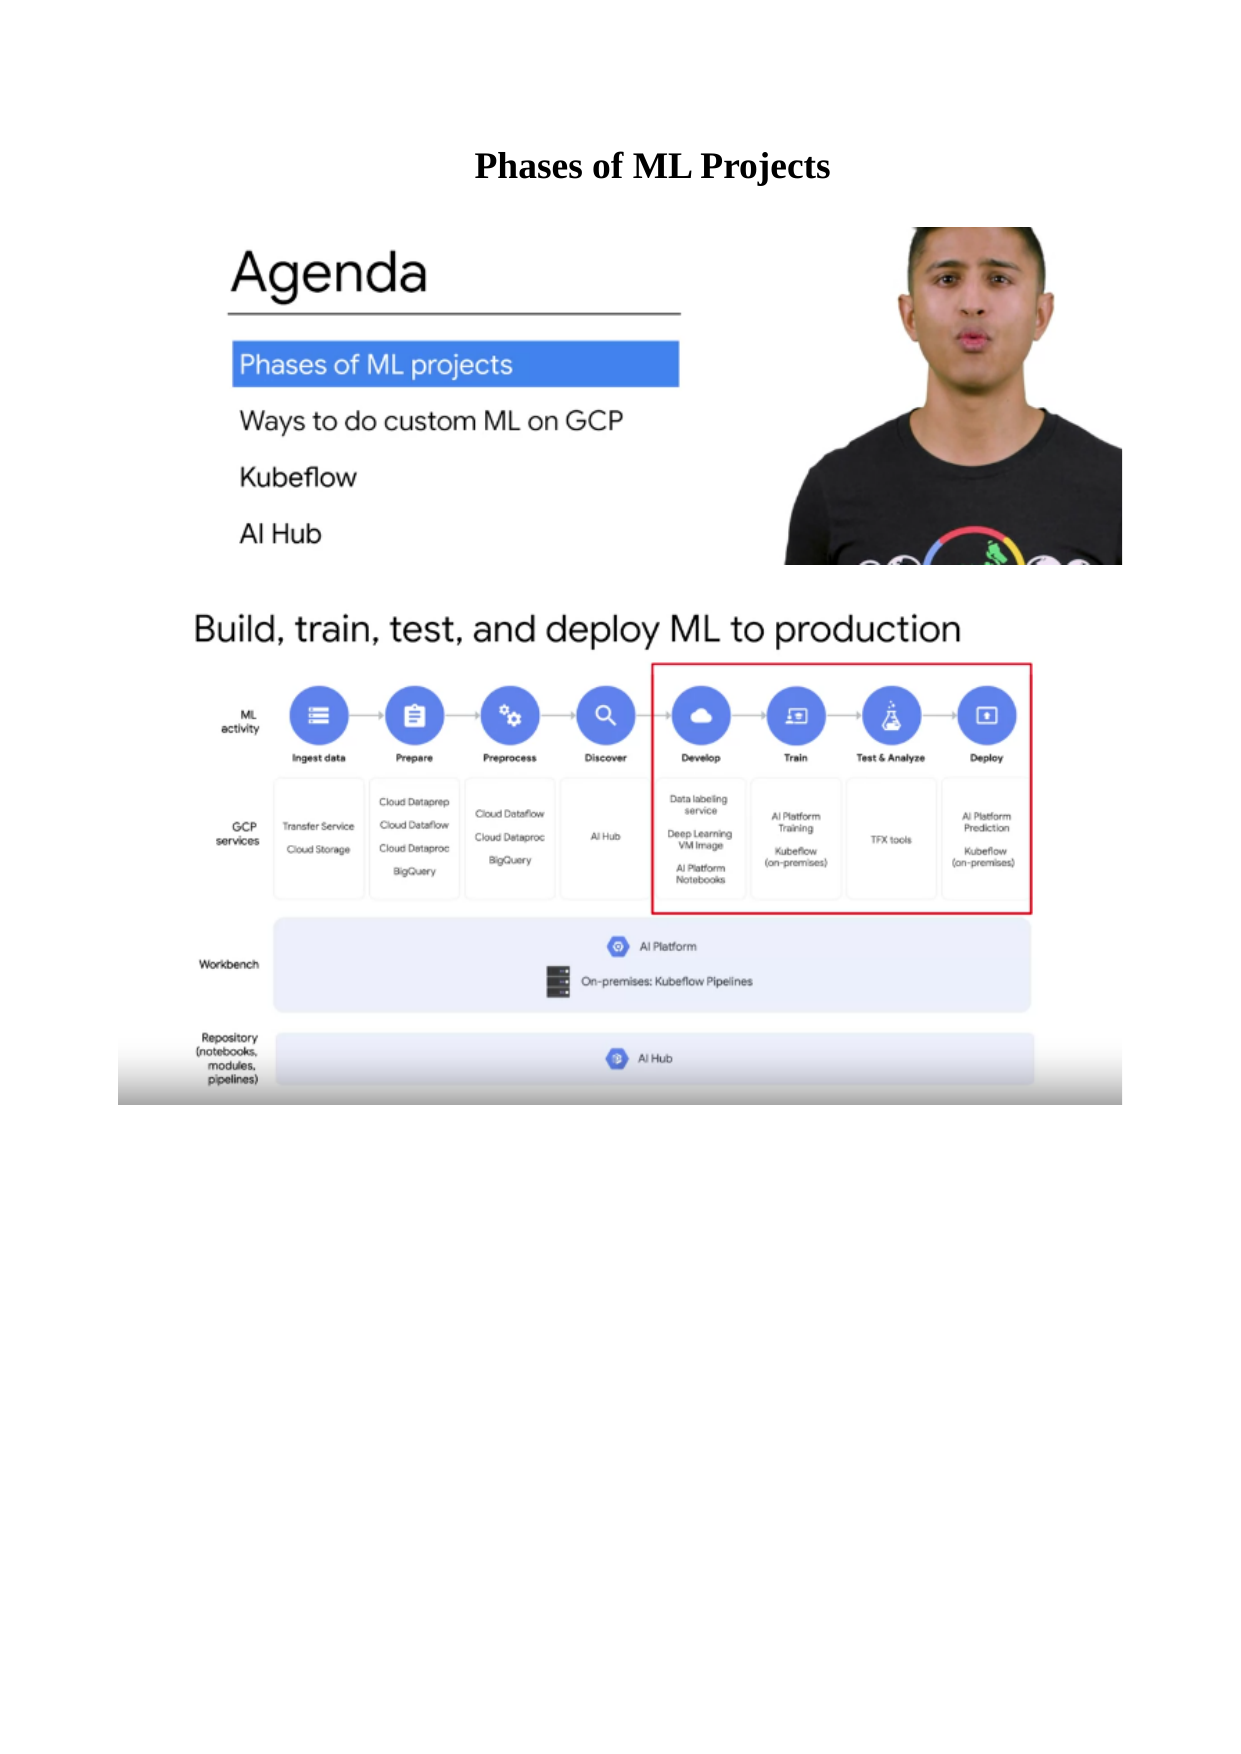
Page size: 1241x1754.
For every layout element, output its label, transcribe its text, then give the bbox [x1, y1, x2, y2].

picture [118, 227, 1123, 565]
picture [118, 593, 1123, 1105]
subtitle Phases of ML Projects [118, 143, 1122, 186]
